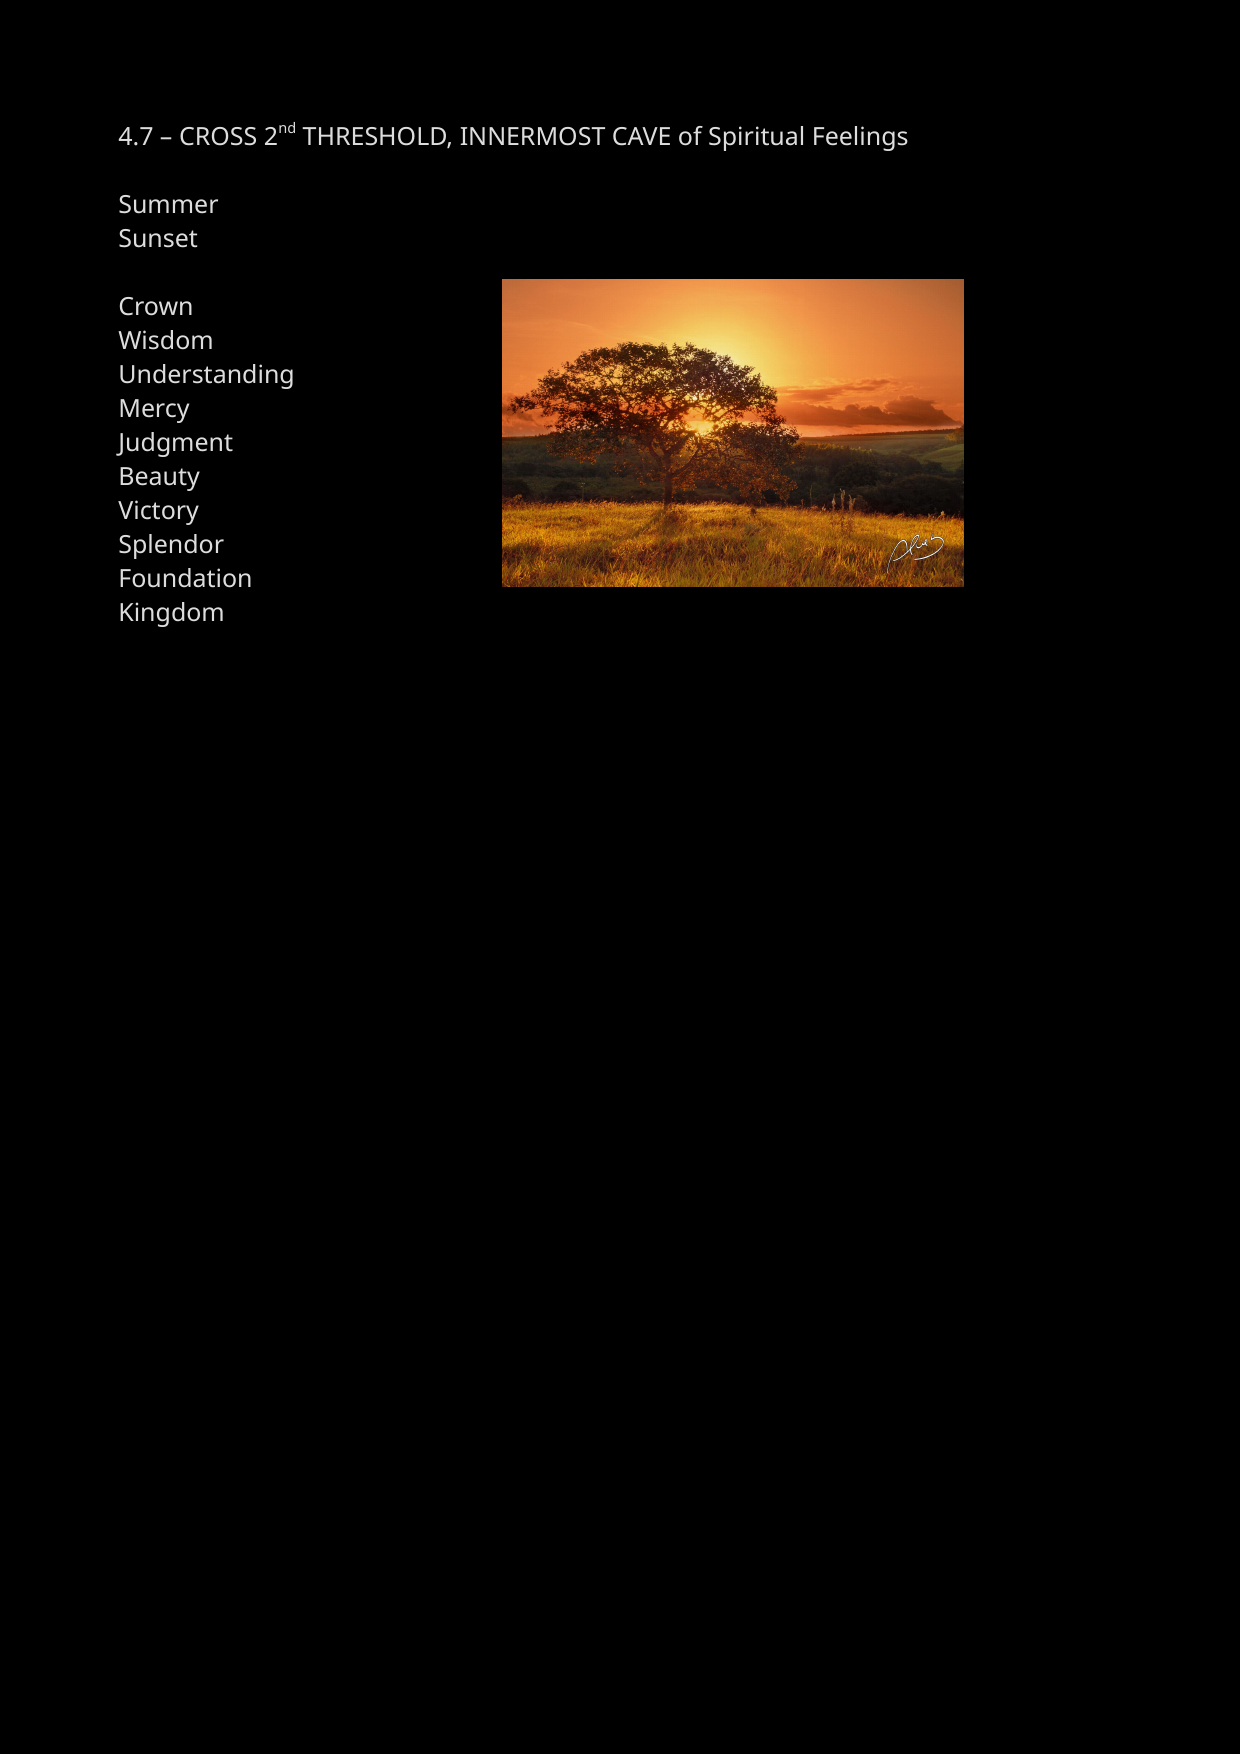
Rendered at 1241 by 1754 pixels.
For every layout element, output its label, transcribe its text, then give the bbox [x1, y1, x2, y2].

text Sunset [118, 220, 1122, 254]
text [964, 288, 1122, 322]
text [964, 391, 1122, 425]
text Kingdom [118, 595, 1122, 629]
text Splendor [118, 527, 502, 561]
text [964, 459, 1122, 493]
text [964, 493, 1122, 527]
picture [502, 279, 964, 587]
text Beauty [118, 459, 502, 493]
text [964, 357, 1122, 391]
text Mercy [118, 391, 502, 425]
text Understanding [118, 357, 502, 391]
text Summer [118, 186, 1122, 220]
text Crown [118, 288, 502, 322]
text [964, 322, 1122, 357]
text Wisdom [118, 322, 502, 357]
text Foundation [118, 561, 1122, 595]
text 4.7 – CROSS 2nd THRESHOLD, INNERMOST CAVE of Spiritual Feelings [118, 118, 1122, 152]
text Victory [118, 493, 502, 527]
text [964, 527, 1122, 561]
text Judgment [118, 425, 502, 459]
text [964, 425, 1122, 459]
